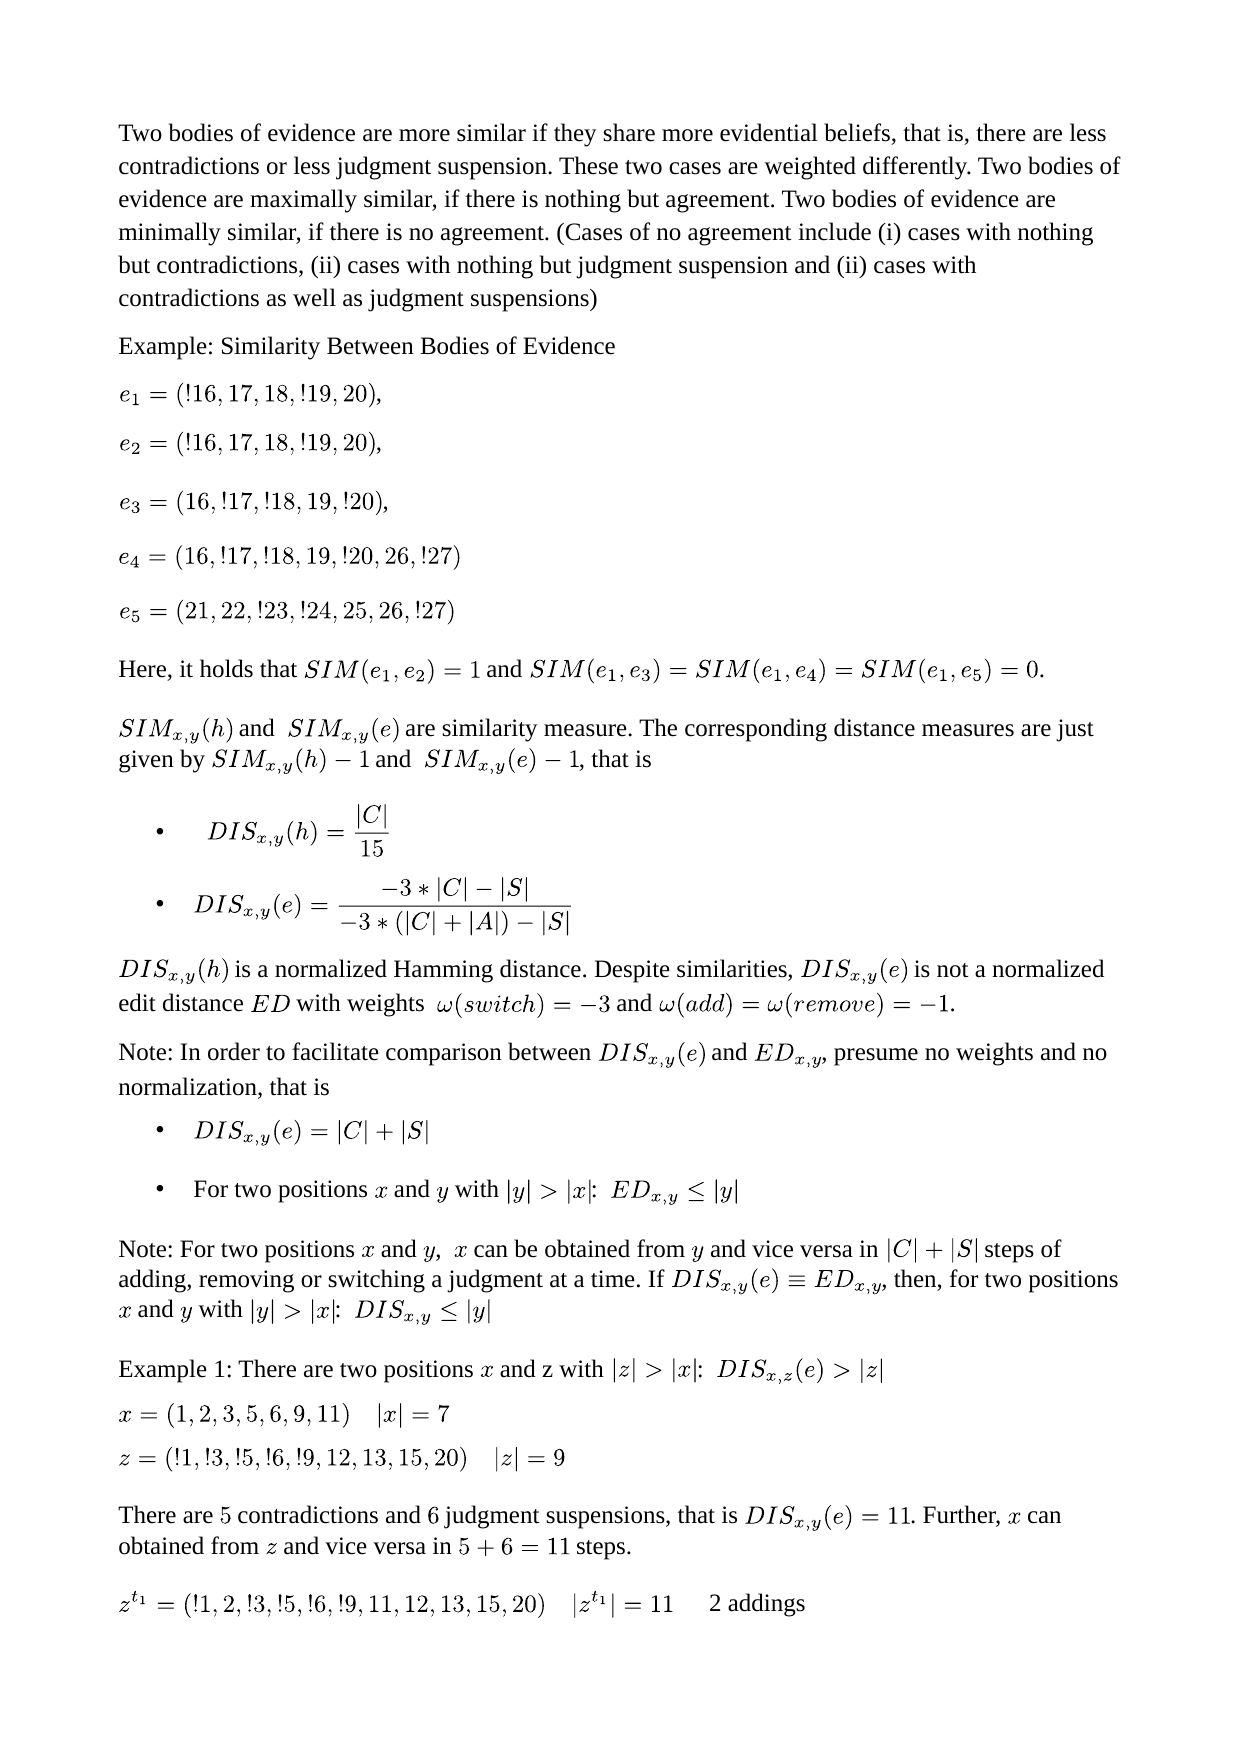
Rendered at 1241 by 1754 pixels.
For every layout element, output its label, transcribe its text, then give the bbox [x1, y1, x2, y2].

text , [118, 378, 1122, 408]
text Two bodies of evidence are more similar if they share more evidential beliefs, that is, there are less contradictions or less judgment suspension. These two cases are weighted differently. Two bodies of evidence are maximally similar, if there is nothing but agreement. Two bodies of evidence are minimally similar, if there is no agreement. (Cases of no agreement include (i) cases with nothing but contradictions, (ii) cases with nothing but judgment suspension and (ii) cases with contradictions as well as judgment suspensions) [118, 118, 1122, 312]
text and are similarity measure. The corresponding distance measures are just given by and , that is [118, 713, 1122, 774]
text Here, it holds that and . [118, 654, 1122, 684]
text There are contradictions and judgment suspensions, that is . Further, can obtained from and vice versa in steps. [118, 1500, 1122, 1560]
list For two positions and with : [156, 1174, 1122, 1205]
text 2 addings [118, 1588, 1122, 1618]
text , [118, 427, 1122, 457]
text Note: For two positions and , can be obtained from and vice versa in steps of adding, removing or switching a judgment at a time. If , then, for two positions and with : [118, 1234, 1122, 1325]
text Note: In order to facilitate comparison between and , presume no weights and no normalization, that is [118, 1037, 1122, 1101]
text is a normalized Hamming distance. Despite similarities, is not a normalized edit distance with weights and . [118, 954, 1122, 1018]
text Example: Similarity Between Bodies of Evidence [118, 331, 1122, 359]
text , [118, 486, 1122, 516]
text Example 1: There are two positions and z with : [118, 1354, 1122, 1384]
